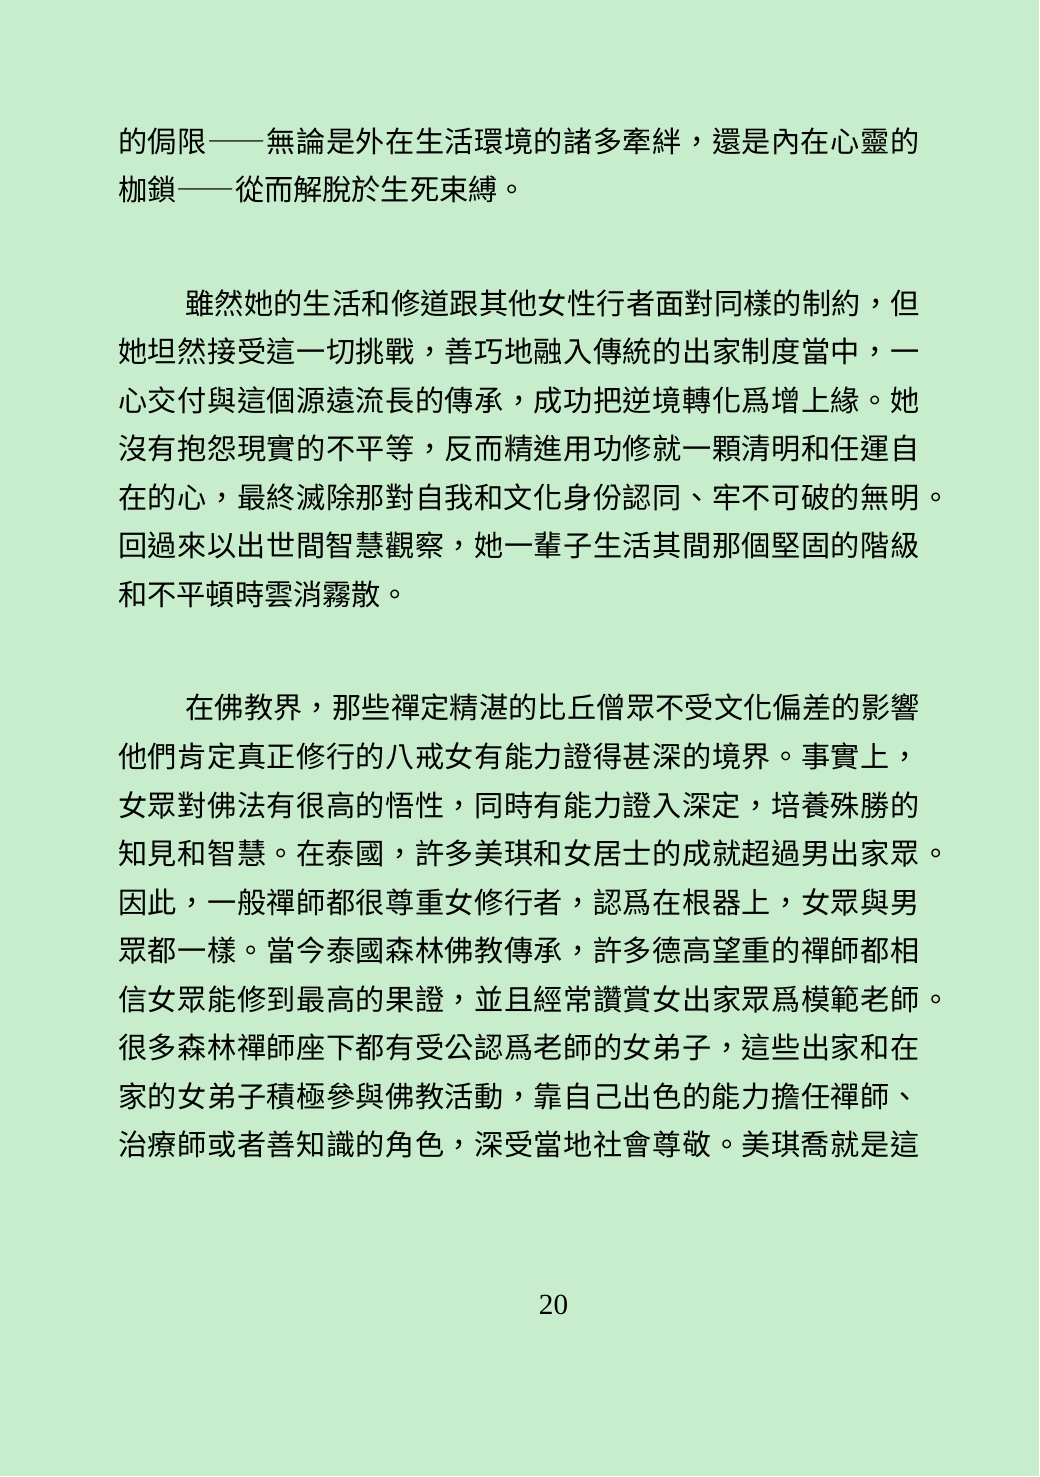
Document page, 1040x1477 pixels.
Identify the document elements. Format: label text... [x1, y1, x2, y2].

text 在佛教界，那些禪定精湛的比丘僧眾不受文化偏差的影響，他們肯定真正修行的八戒女有能力證得甚深的境界。事實上，女眾對佛法有很高的悟性，同時有能力證入深定，培養殊勝的知見和智慧。在泰國，許多美琪和女居士的成就超過男出家眾。因此，一般禪師都很尊重女修行者，認爲在根器上，女眾與男眾都一樣。當今泰國森林佛教傳承，許多德高望重的禪師都相信女眾能修到最高的果證，並且經常讚賞女出家眾爲模範老師。很多森林禪師座下都有受公認爲老師的女弟子，這些出家和在家的女弟子積極參與佛教活動，靠自己出色的能力擔任禪師、治療師或者善知識的角色，深受當地社會尊敬。美琪喬就是這樣的一個女性，像她這樣一位女禪者留下的典範，顯示了無論男女都能實踐佛法，將激發後世行者的道心。 [118, 685, 921, 1164]
text 雖然她的生活和修道跟其他女性行者面對同樣的制約，但她坦然接受這一切挑戰，善巧地融入傳統的出家制度當中，一心交付與這個源遠流長的傳承，成功把逆境轉化爲增上緣。她沒有抱怨現實的不平等，反而精進用功修就一顆清明和任運自在的心，最終滅除那對自我和文化身份認同、牢不可破的無明。回過來以出世間智慧觀察，她一輩子生活其間那個堅固的階級和不平頓時雲消霧散。 [118, 280, 921, 614]
text 的侷限——無論是外在生活環境的諸多牽絆，還是內在心靈的枷鎖——從而解脫於生死束縛。 [118, 118, 921, 209]
